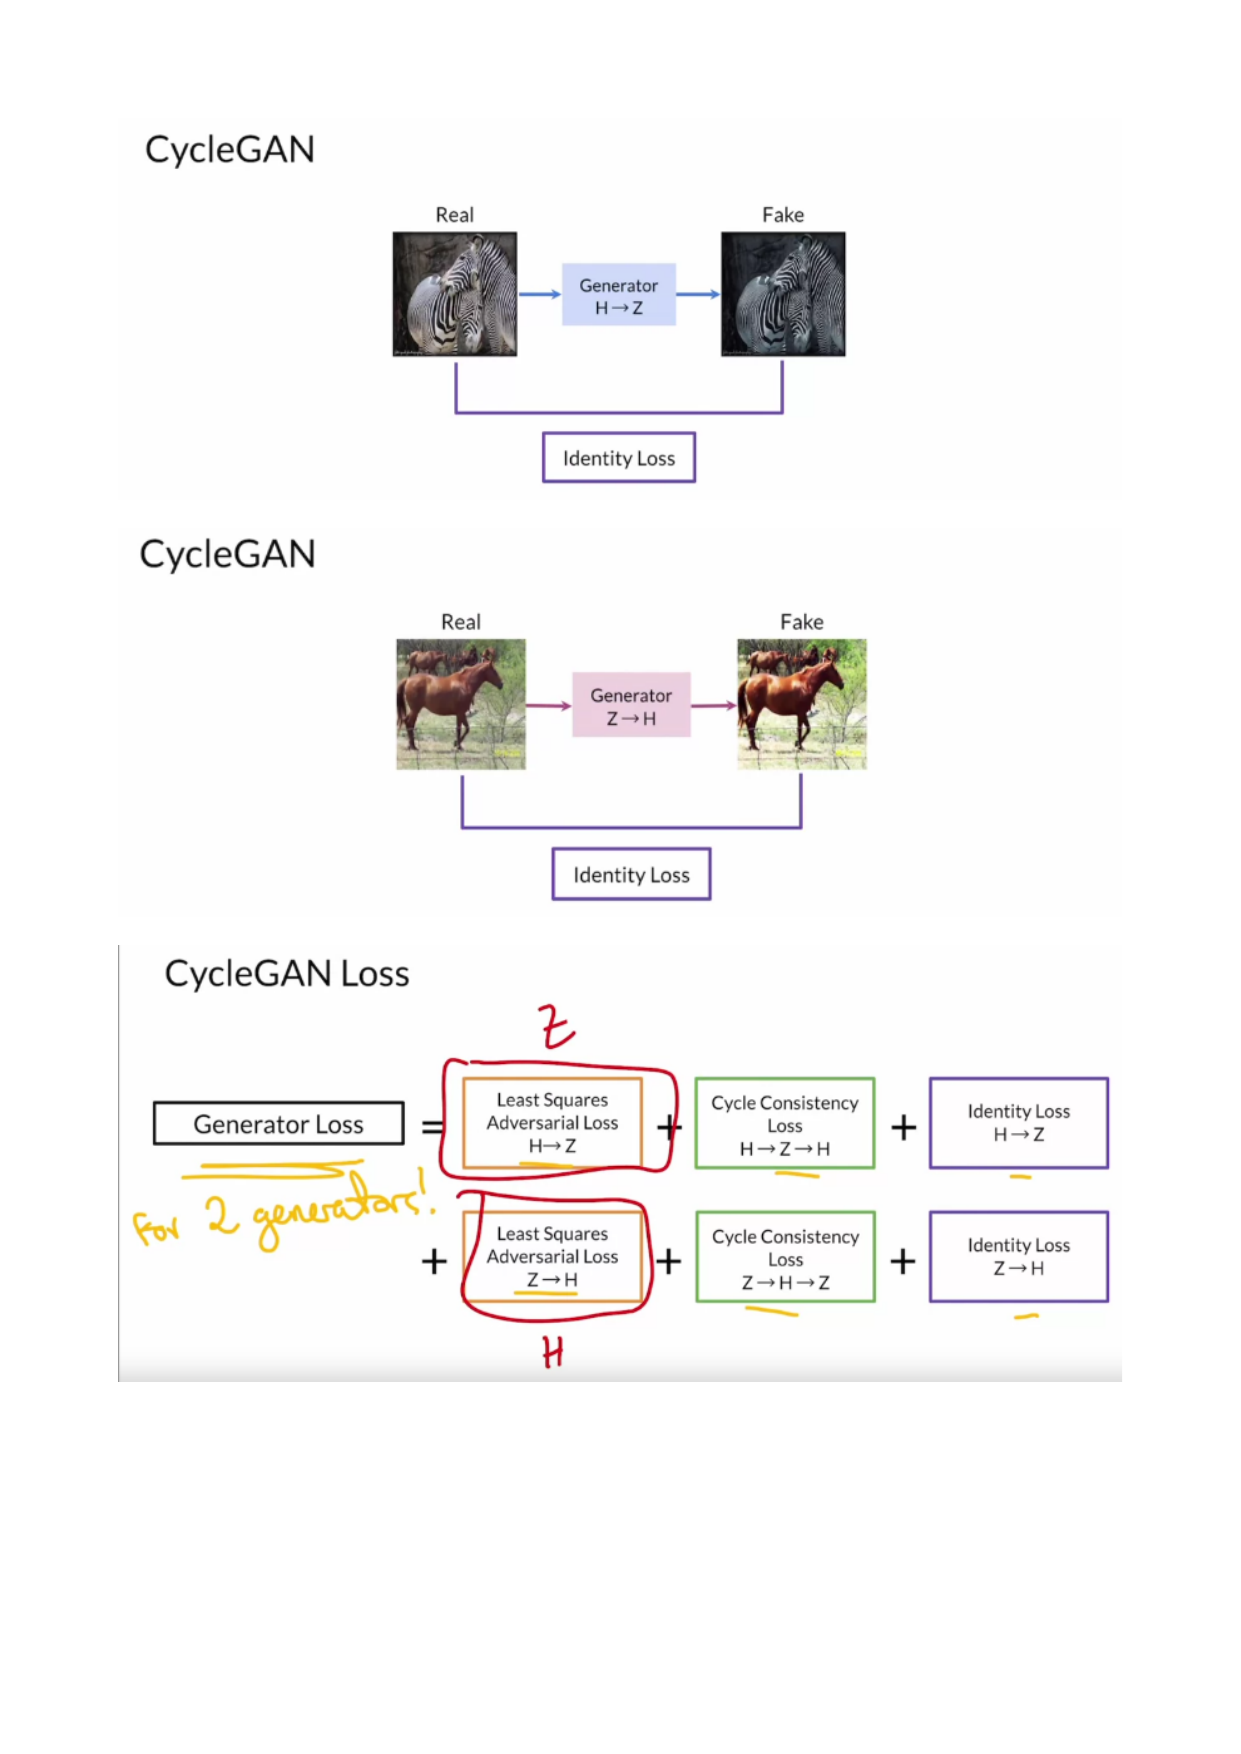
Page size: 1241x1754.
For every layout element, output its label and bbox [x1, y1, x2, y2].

picture [118, 118, 1123, 500]
picture [118, 945, 1123, 1382]
picture [118, 528, 1123, 917]
